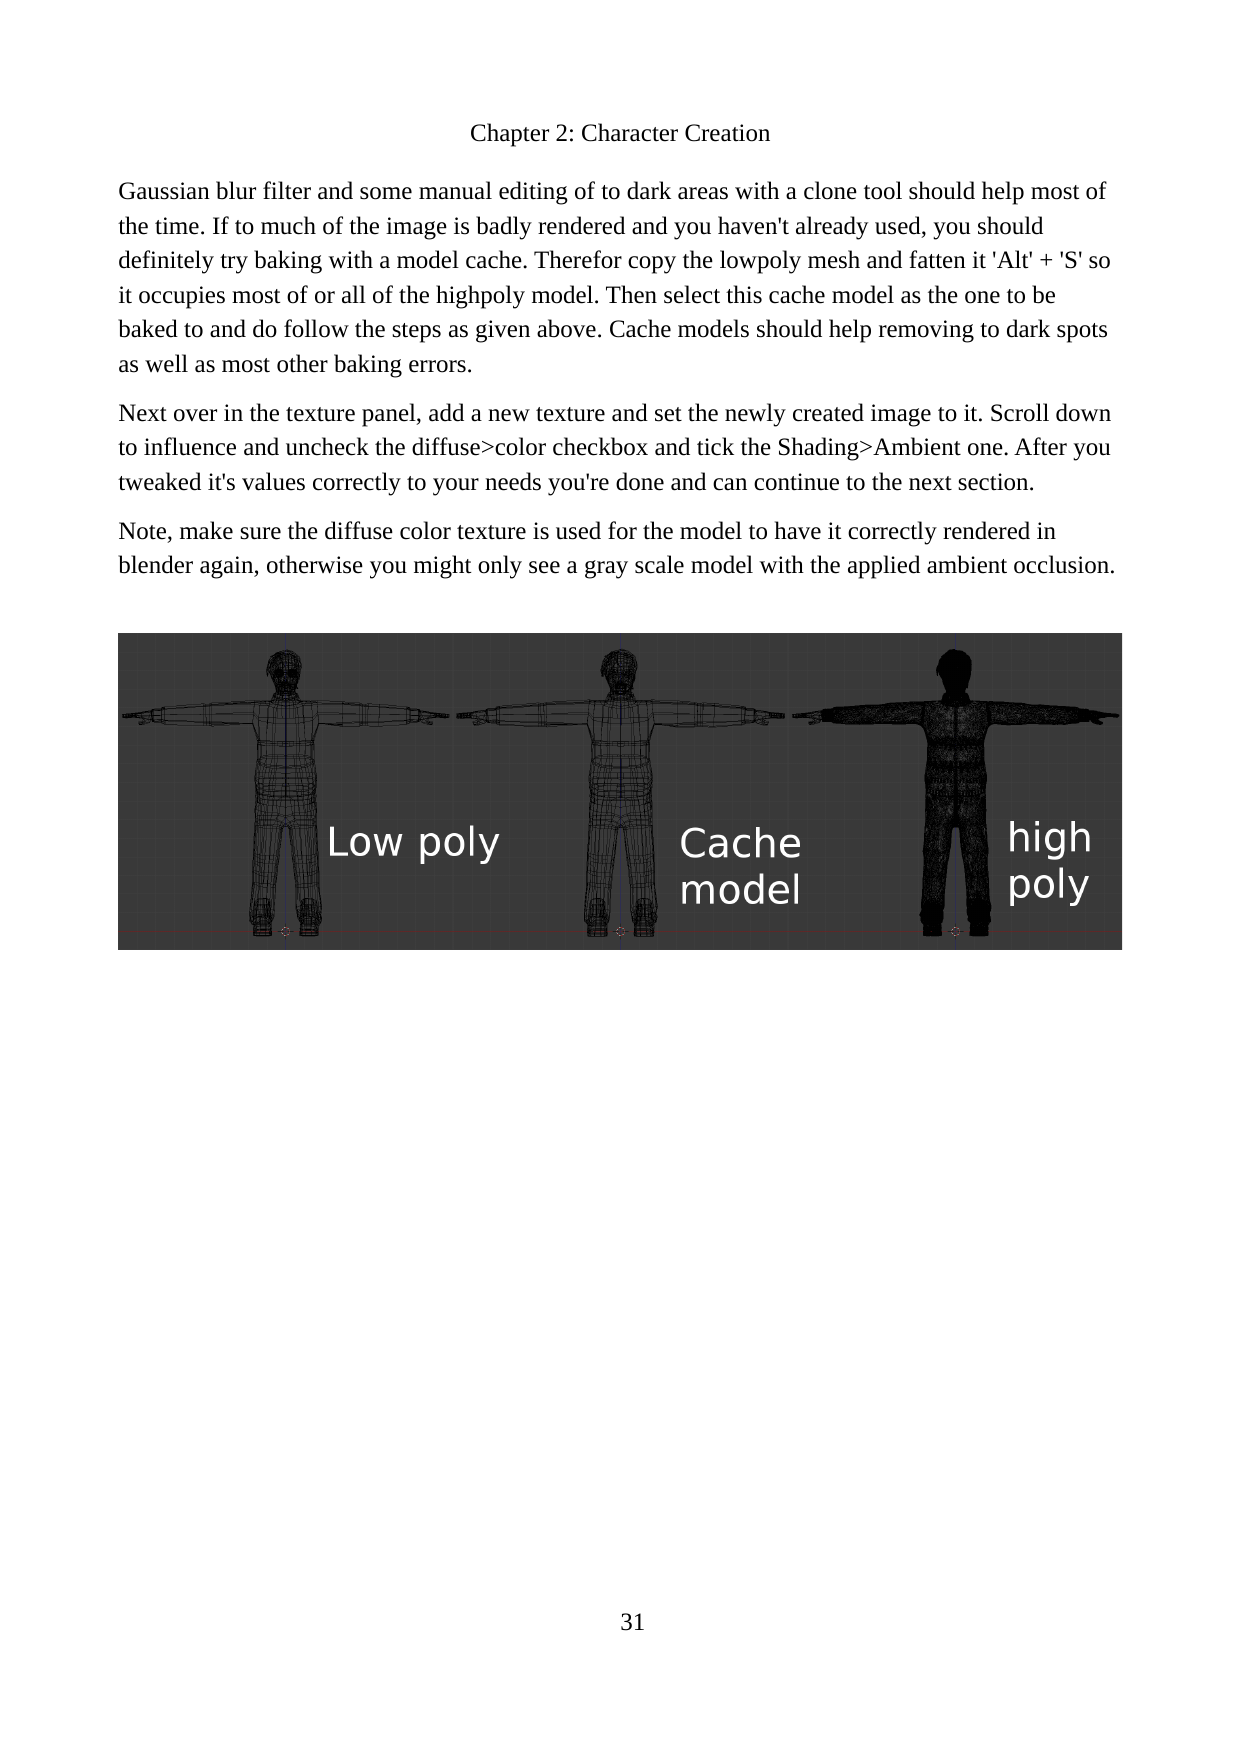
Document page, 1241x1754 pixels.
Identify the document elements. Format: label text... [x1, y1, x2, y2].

text Next over in the texture panel, add a new texture and set the newly created image to it. Scroll down to influence and uncheck the diffuse>color checkbox and tick the Shading>Ambient one. After you tweaked it's values correctly to your needs you're done and can continue to the next section. [118, 398, 1122, 496]
text Note, make sure the diffuse color texture is used for the model to have it correctly rendered in blender again, otherwise you might only see a gray scale model with the applied ambient occlusion. [118, 516, 1122, 579]
text Gaussian blur filter and some manual editing of to dark areas with a clone tool should help most of the time. If to much of the image is badly rendered and you haven't already used, you should definitely try baking with a model cache. Therefor copy the lowpoly mesh and fatten it 'Alt' + 'S' so it occupies most of or all of the highpoly model. Then select this cache model as the one to be baked to and do follow the steps as given above. Cache models should help removing to dark spots as well as most other baking errors. [118, 176, 1122, 377]
picture [118, 633, 1123, 950]
